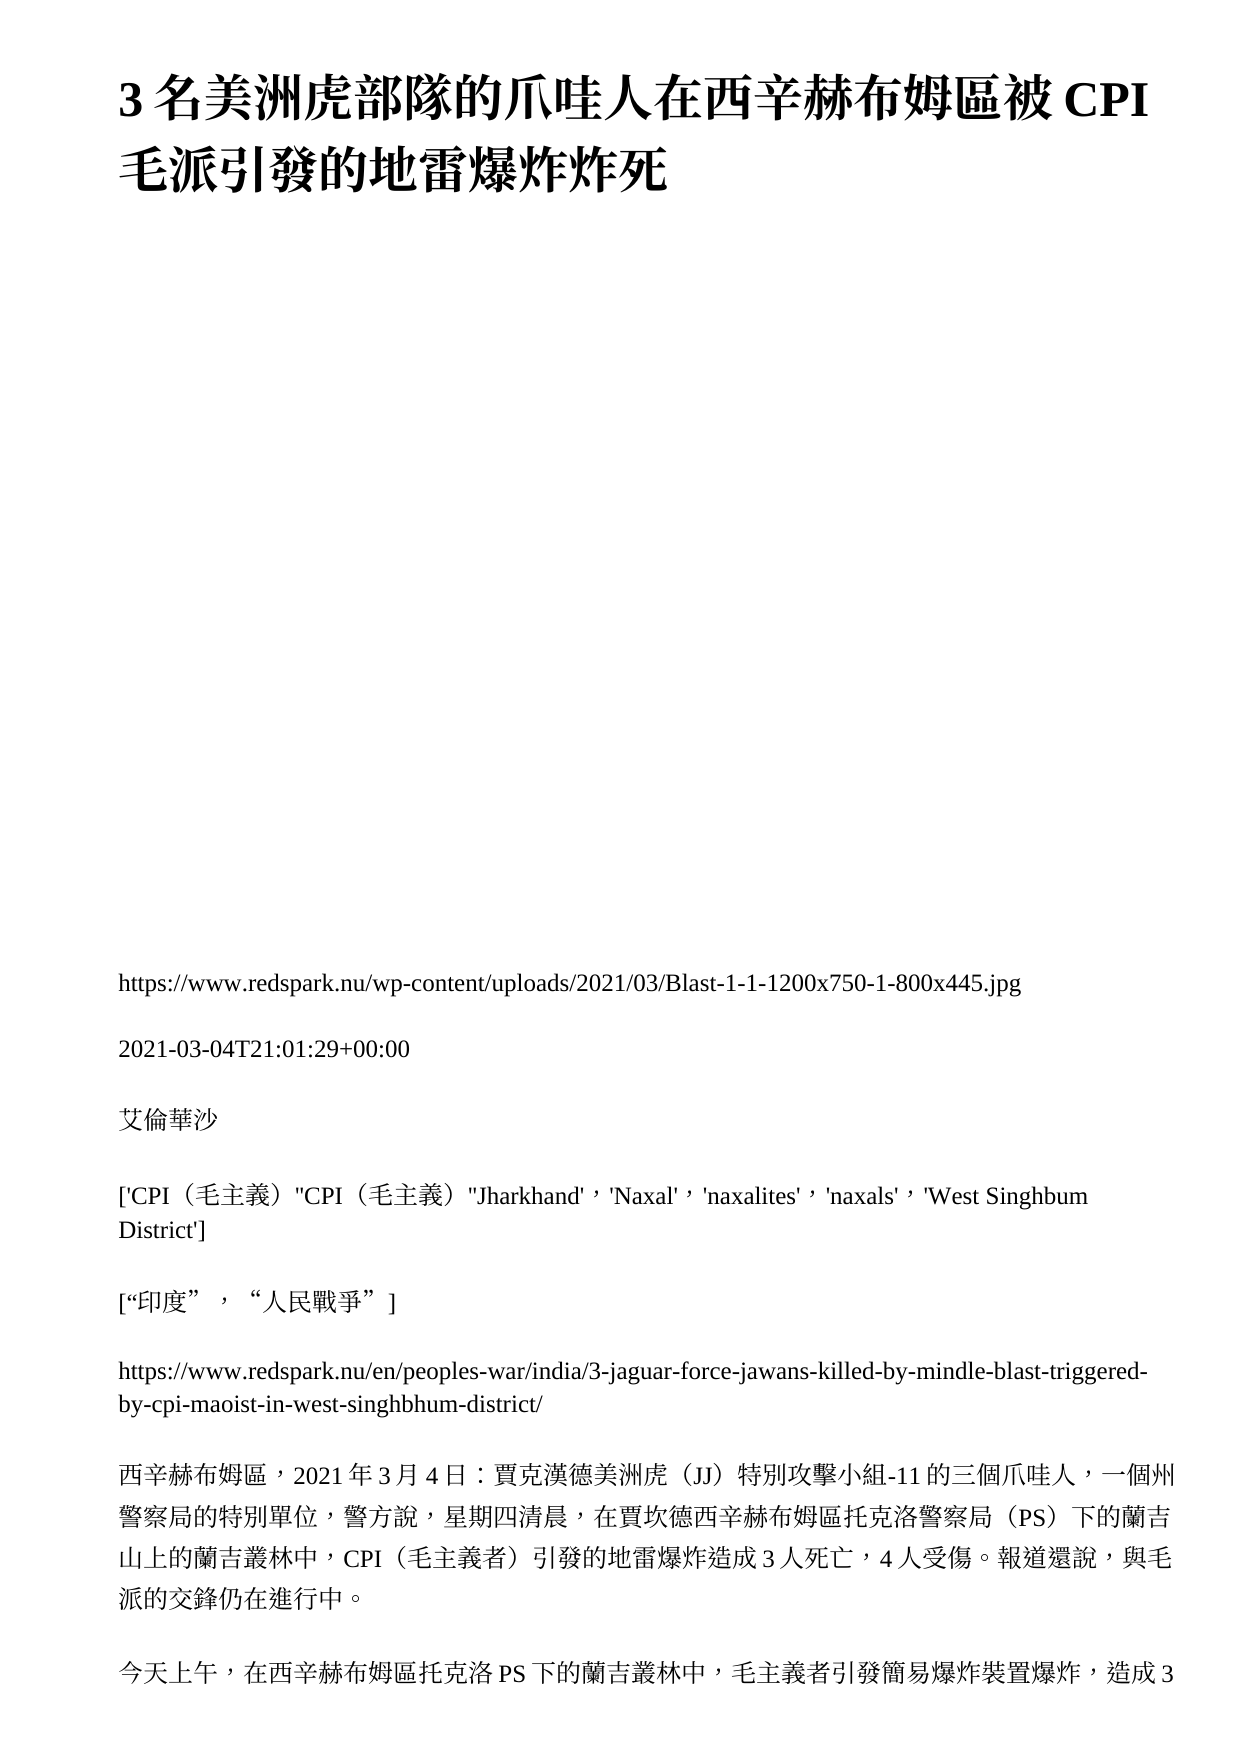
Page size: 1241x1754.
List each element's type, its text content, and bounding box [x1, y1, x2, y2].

text https://www.redspark.nu/wp-content/uploads/2021/03/Blast-1-1-1200x750-1-800x445.jpg 2021-03-04T21:01:29+00:00 艾倫華沙 ['CPI（毛主義）''CPI（毛主義）''Jharkhand'，'Naxal'，'naxalites'，'naxals'，'West Singhbum District'] [“印度”，“人民戰爭”] https://www.redspark.nu/en/peoples-war/india/3-jaguar-force-jawans-killed-by-mindle-blast-triggered-by-cpi-maoist-in-west-singhbhum-district/ 西辛赫布姆區，2021年3月4日：賈克漢德美洲虎（JJ）特別攻擊小組-11的三個爪哇人，一個州警察局的特別單位，警方說，星期四清晨，在賈坎德西辛赫布姆區托克洛警察局（PS）下的蘭吉山上的蘭吉叢林中，CPI（毛主義者）引發的地雷爆炸造成3人死亡，4人受傷。報道還說，與毛派的交鋒仍在進行中。 今天上午，在西辛赫布姆區托克洛PS下的蘭吉叢林中，毛主義者引發簡易爆炸裝置爆炸，造成3名JJ AG-11爪哇人死亡，另有2人重傷。另外兩名加萬人也受到了輕微的裂片傷，已被轉移到查克拉達普爾醫院，而兩名重傷的加萬人已被空運到蘭奇的Medica醫院。賈克漢德警察局長尼拉吉·辛哈（Niraj Sinha）說：“與毛派的接觸目前正在進行中。”。 據訊息人士透露，地雷爆炸是由毛主義者觸發的，當時地區警察、中國革命陣線和JJ組成的聯合小組今天清晨在蘭吉山及其周圍進行搜尋行動，上個月，安全部隊和毛主義者在三天內發生了四次交火。 Kokhan DIG Rajiv Ranjan Singh，West Singhbhum SP Ajay Linda，DSP Sudhir Kumar和其他部隊已抵達Chakradharpur，並正在前往Toklo PS下的遭遇地點 三名遇害的賈旺人中有兩名被確認為哈里德瓦·沙阿（帕拉穆）警員和基蘭·素林（辛德加）警員。 四名受傷的賈旺人中有三人被確認為警長德文德拉·庫馬爾·潘迪特（Godda）、警員迪普·託普諾（Khunti）、警員尼庫·奧朗（Nikku Oraon）。 來源 [118, 935, 1181, 1690]
subtitle 3名美洲虎部隊的爪哇人在西辛赫布姆區被CPI毛派引發的地雷爆炸炸死 [118, 59, 1181, 203]
